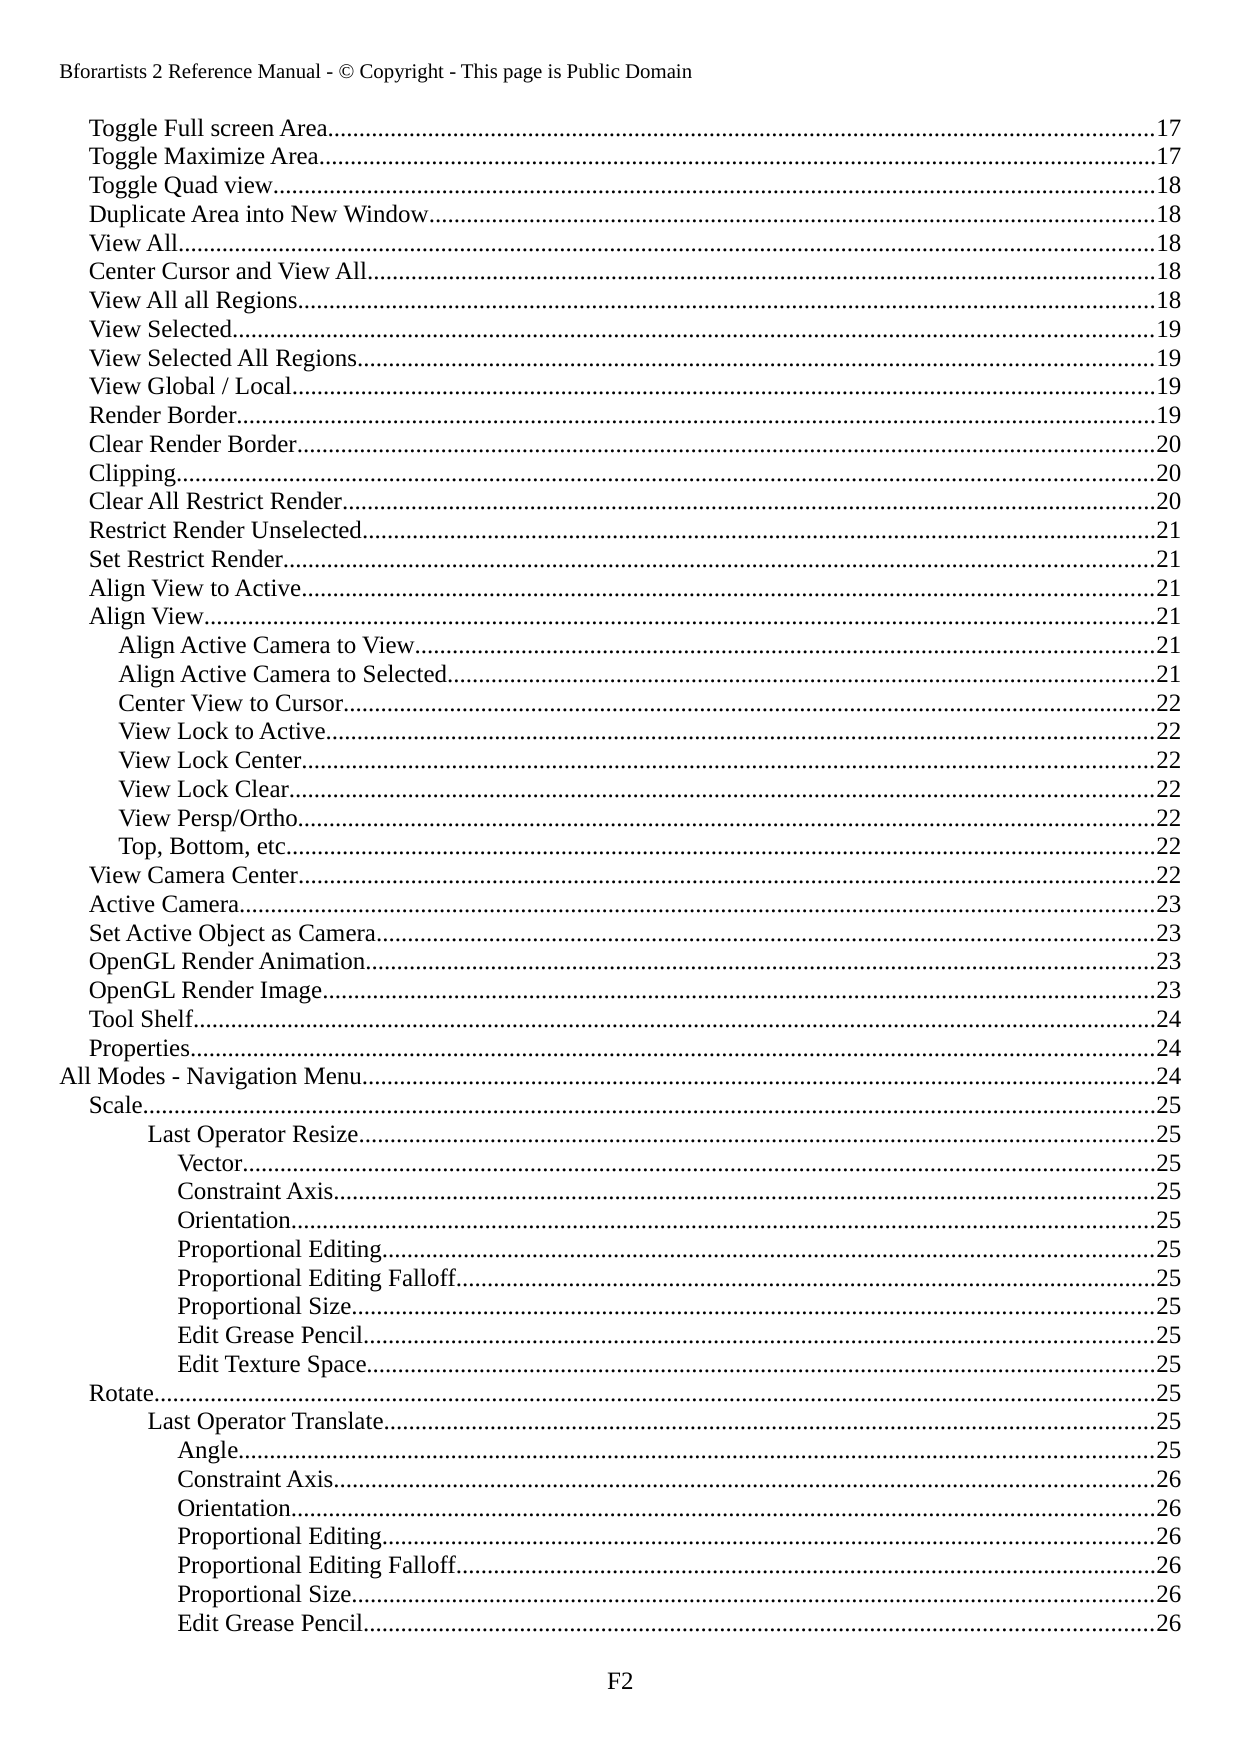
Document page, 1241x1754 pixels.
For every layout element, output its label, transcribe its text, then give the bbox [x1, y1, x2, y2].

text Tool Shelf 24 [88, 1004, 1181, 1033]
text Align View to Active 21 [88, 573, 1181, 601]
text Center View to Cursor 22 [118, 688, 1181, 716]
text Proportional Editing 25 [177, 1234, 1181, 1263]
text Align Active Camera to Selected 21 [118, 659, 1181, 688]
text View Global / Local 19 [88, 371, 1181, 400]
text View Selected 19 [88, 314, 1181, 343]
text Last Operator Translate 25 [147, 1406, 1181, 1435]
text Constraint Axis 25 [177, 1176, 1181, 1205]
text Last Operator Resize 25 [147, 1119, 1181, 1148]
text Active Camera 23 [88, 889, 1181, 918]
text OpenGL Render Image 23 [88, 975, 1181, 1004]
text All Modes - Navigation Menu 24 [59, 1061, 1181, 1090]
text Toggle Full screen Area 17 [88, 113, 1181, 141]
text Top, Bottom, etc. 22 [118, 831, 1181, 860]
text Align Active Camera to View 21 [118, 630, 1181, 659]
text Restrict Render Unselected 21 [88, 515, 1181, 544]
text OpenGL Render Animation 23 [88, 946, 1181, 975]
text Orientation 26 [177, 1493, 1181, 1521]
text Edit Texture Space 25 [177, 1349, 1181, 1378]
text Duplicate Area into New Window 18 [88, 199, 1181, 228]
text Center Cursor and View All 18 [88, 256, 1181, 285]
text Angle 25 [177, 1435, 1181, 1464]
text Toggle Quad view 18 [88, 170, 1181, 199]
text Align View 21 [88, 601, 1181, 630]
text Rotate 25 [88, 1378, 1181, 1406]
text Vector 25 [177, 1148, 1181, 1176]
text Set Active Object as Camera 23 [88, 918, 1181, 946]
text View Selected All Regions 19 [88, 343, 1181, 371]
text Proportional Size 25 [177, 1291, 1181, 1320]
text Clear All Restrict Render 20 [88, 486, 1181, 515]
text View All all Regions 18 [88, 285, 1181, 314]
text View Lock to Active 22 [118, 716, 1181, 745]
text Proportional Editing 26 [177, 1521, 1181, 1550]
text Clipping 20 [88, 458, 1181, 486]
text Orientation 25 [177, 1205, 1181, 1234]
text View Persp/Ortho 22 [118, 803, 1181, 831]
text Constraint Axis 26 [177, 1464, 1181, 1493]
text Proportional Editing Falloff 25 [177, 1263, 1181, 1291]
text Set Restrict Render 21 [88, 544, 1181, 573]
text Proportional Size 26 [177, 1579, 1181, 1608]
text View Lock Clear 22 [118, 774, 1181, 803]
text View Lock Center 22 [118, 745, 1181, 774]
text Edit Grease Pencil 25 [177, 1320, 1181, 1349]
text Toggle Maximize Area 17 [88, 141, 1181, 170]
text Properties 24 [88, 1033, 1181, 1061]
text Edit Grease Pencil 26 [177, 1608, 1181, 1636]
text View All 18 [88, 228, 1181, 256]
text Proportional Editing Falloff 26 [177, 1550, 1181, 1579]
text Render Border 19 [88, 400, 1181, 429]
text View Camera Center 22 [88, 860, 1181, 889]
text Scale 25 [88, 1090, 1181, 1119]
text Clear Render Border 20 [88, 429, 1181, 458]
